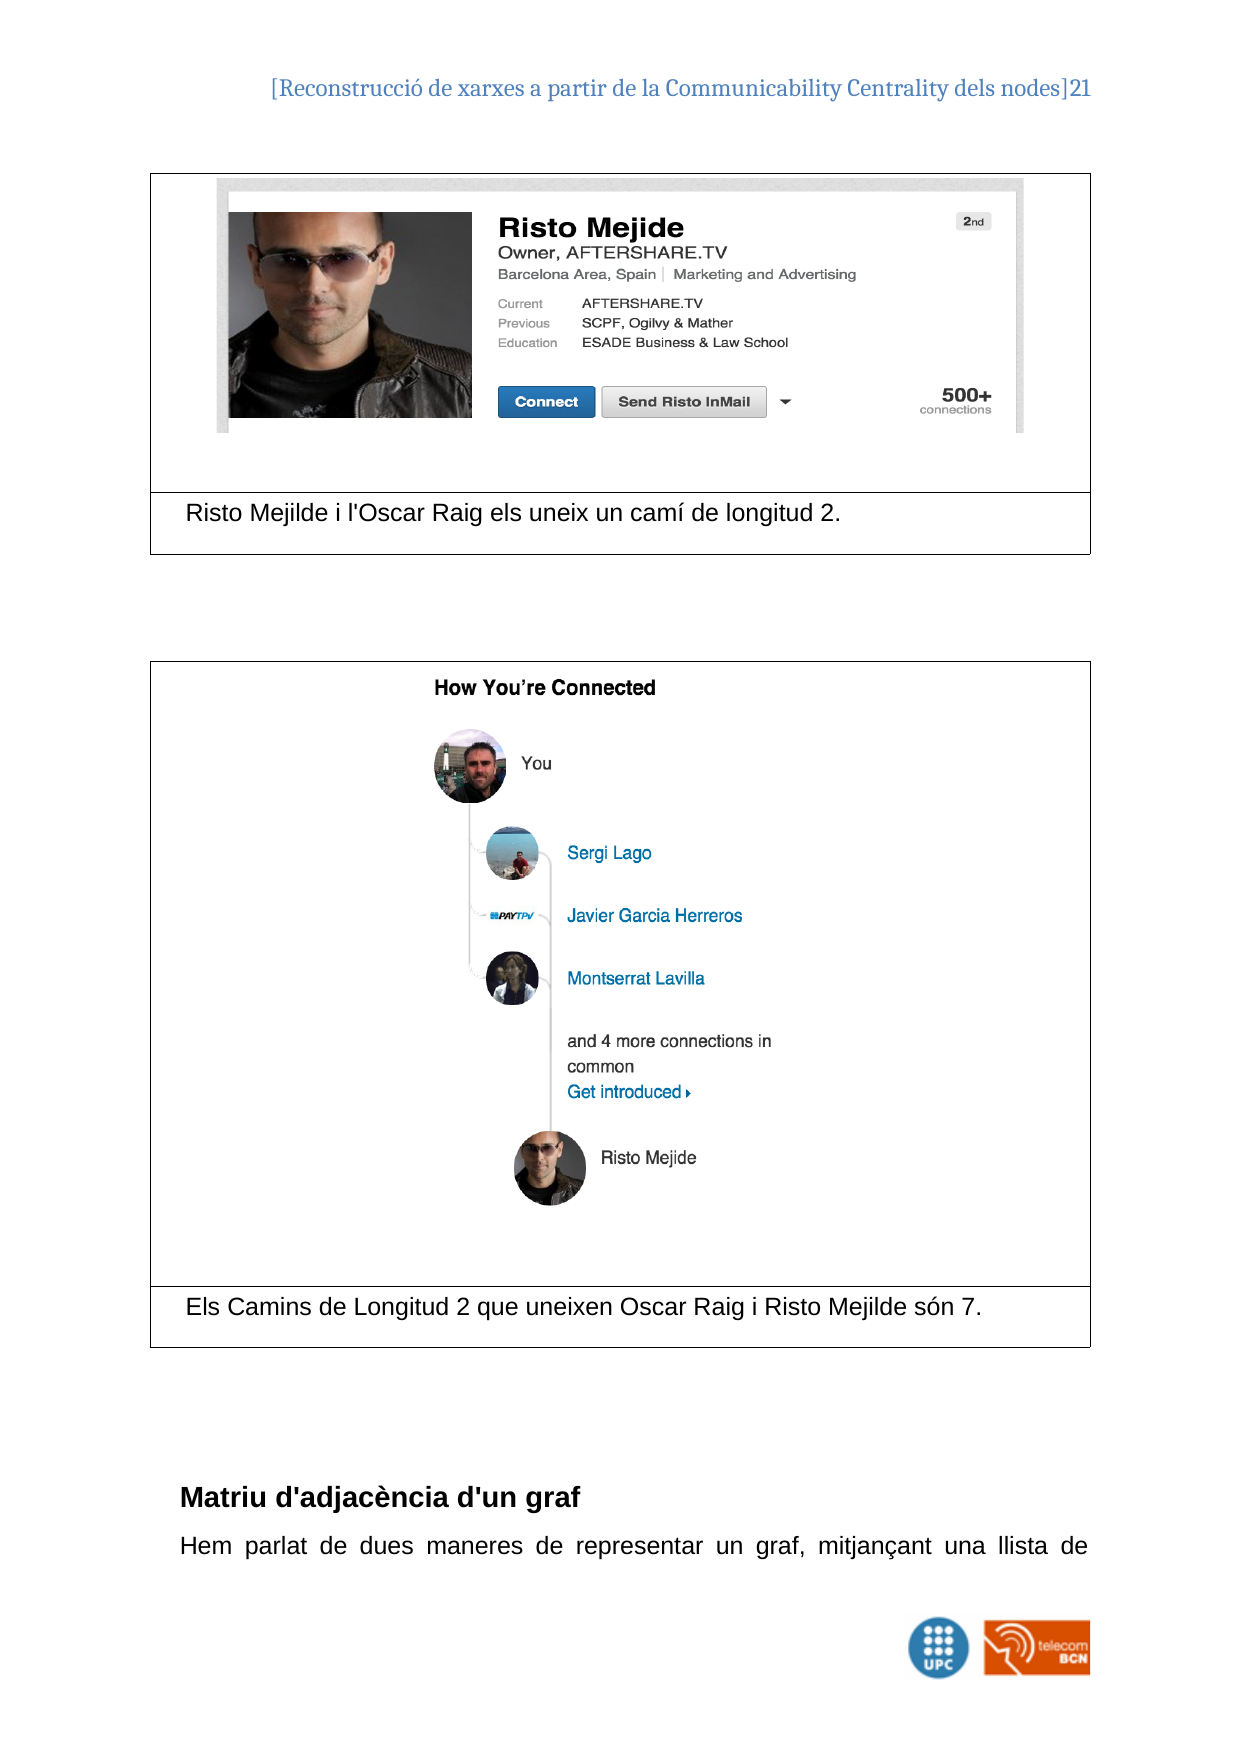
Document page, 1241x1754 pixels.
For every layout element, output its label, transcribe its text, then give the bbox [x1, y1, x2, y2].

text Hem parlat de dues maneres de representar un graf, mitjançant una llista de [150, 1531, 1090, 1559]
subtitle Matriu d'adjacència d'un graf [150, 1479, 1090, 1513]
table_cell Risto Mejilde i l'Oscar Raig els uneix un camí de longitud 2. [151, 493, 1090, 553]
picture [904, 1614, 1091, 1681]
picture [422, 667, 818, 1226]
picture [216, 178, 1024, 433]
table_cell Els Camins de Longitud 2 que uneixen Oscar Raig i Risto Mejilde són 7. [151, 1287, 1090, 1347]
table_header [151, 174, 1090, 492]
table_header [151, 662, 1090, 1286]
